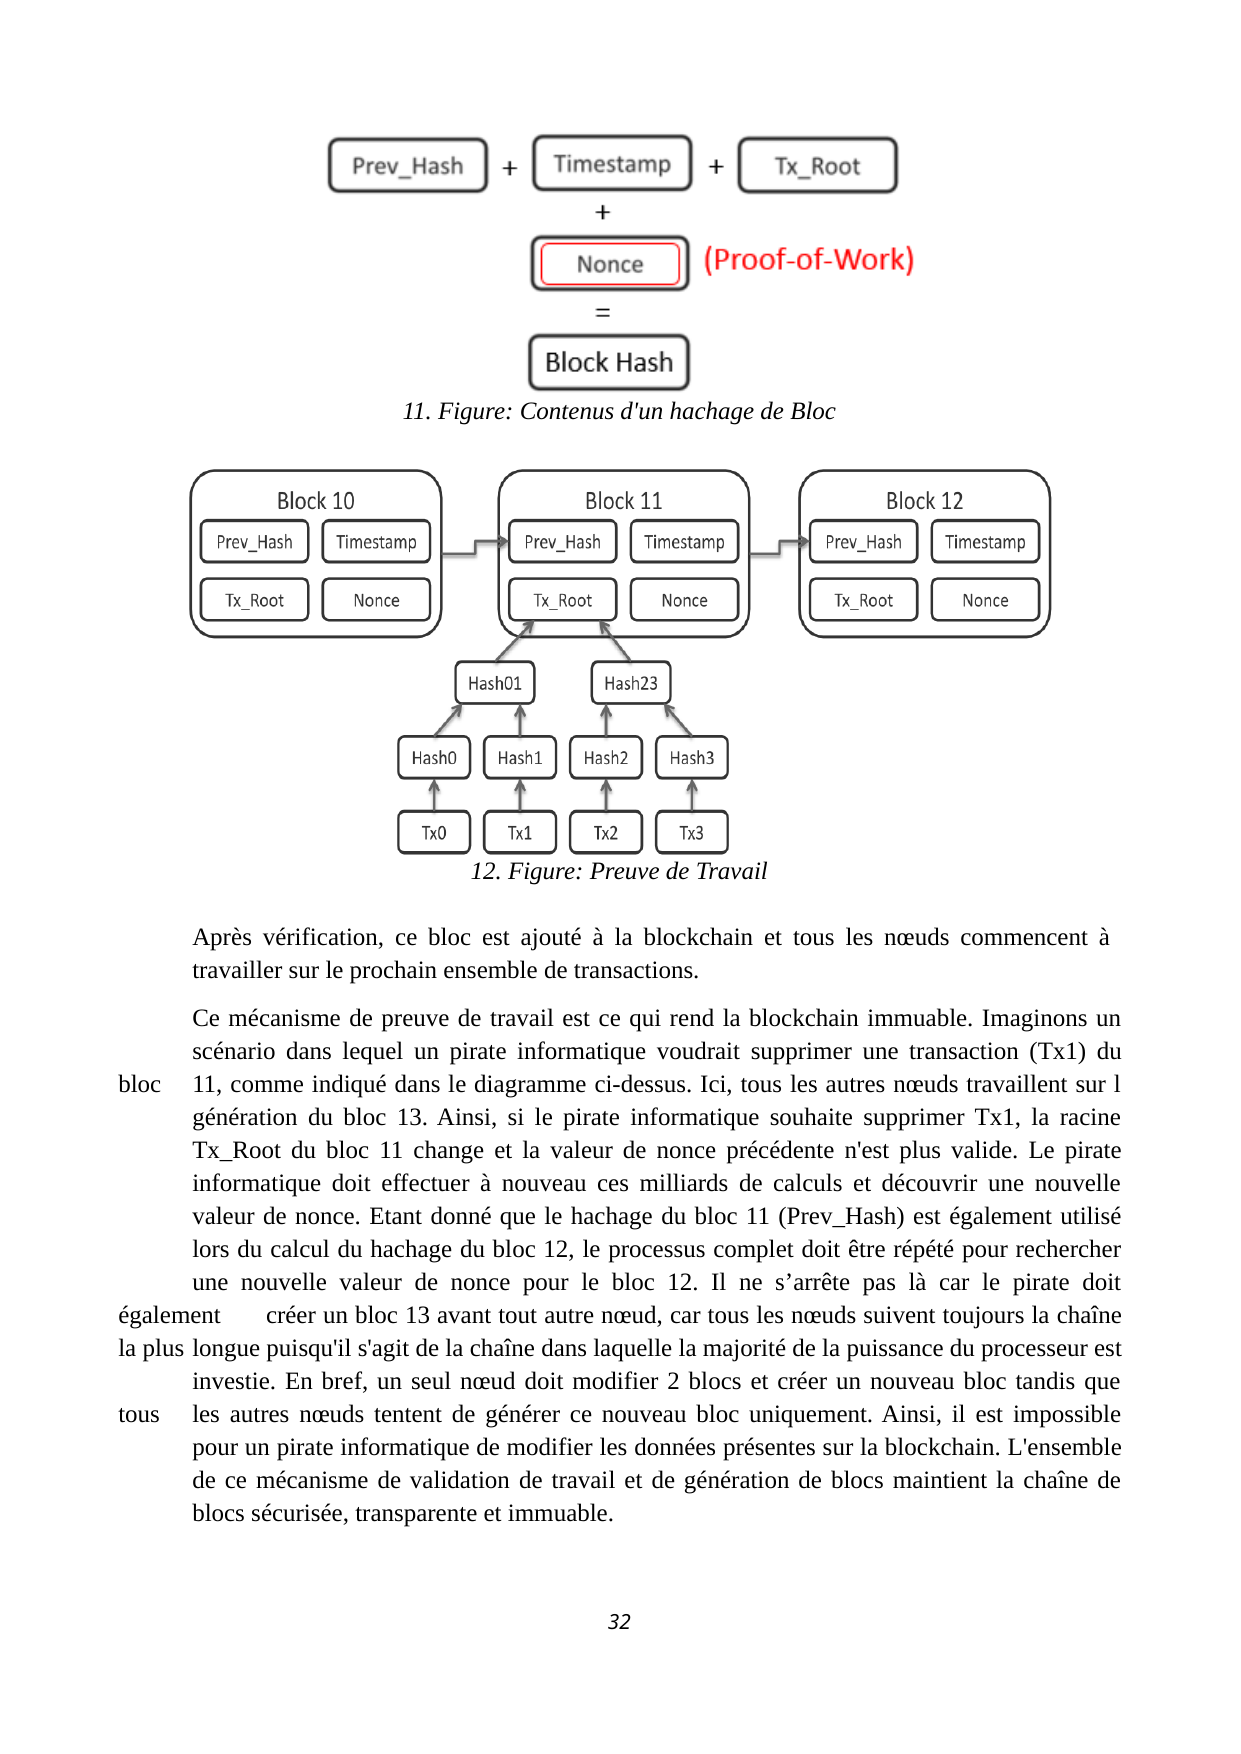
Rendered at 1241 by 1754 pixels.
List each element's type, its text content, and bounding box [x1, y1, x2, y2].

picture [322, 130, 918, 397]
picture [187, 466, 1053, 856]
text 12. Figure: Preuve de Travail [188, 856, 1053, 885]
text Ce mécanisme de preuve de travail est ce qui rend la blockchain immuable. Imaginons un scénario dans lequel un pirate informatique voudrait supprimer une transaction (Tx1) du bloc 11, comme indiqué dans le diagramme ci-dessus. Ici, tous les autres nœuds travaillent sur l génération du bloc 13. Ainsi, si le pirate informatique souhaite supprimer Tx1, la racine Tx_Root du bloc 11 change et la valeur de nonce précédente n'est plus valide. Le pirate informatique doit effectuer à nouveau ces milliards de calculs et découvrir une nouvelle valeur de nonce. Etant donné que le hachage du bloc 11 (Prev_Hash) est également utilisé lors du calcul du hachage du bloc 12, le processus complet doit être répété pour rechercher une nouvelle valeur de nonce pour le bloc 12. Il ne s’arrête pas là car le pirate doit également créer un bloc 13 avant tout autre nœud, car tous les nœuds suivent toujours la chaîne la plus longue puisqu'il s'agit de la chaîne dans laquelle la majorité de la puissance du processeur est investie. En bref, un seul nœud doit modifier 2 blocs et créer un nouveau bloc tandis que tous les autres nœuds tentent de générer ce nouveau bloc uniquement. Ainsi, il est impossible pour un pirate informatique de modifier les données présentes sur la blockchain. L'ensemble de ce mécanisme de validation de travail et de génération de blocs maintient la chaîne de blocs sécurisée, transparente et immuable. [118, 1003, 1122, 1527]
text Après vérification, ce bloc est ajouté à la blockchain et tous les nœuds commencent à travailler sur le prochain ensemble de transactions. [118, 454, 1122, 984]
text 11. Figure: Contenus d'un hachage de Bloc [323, 397, 918, 425]
